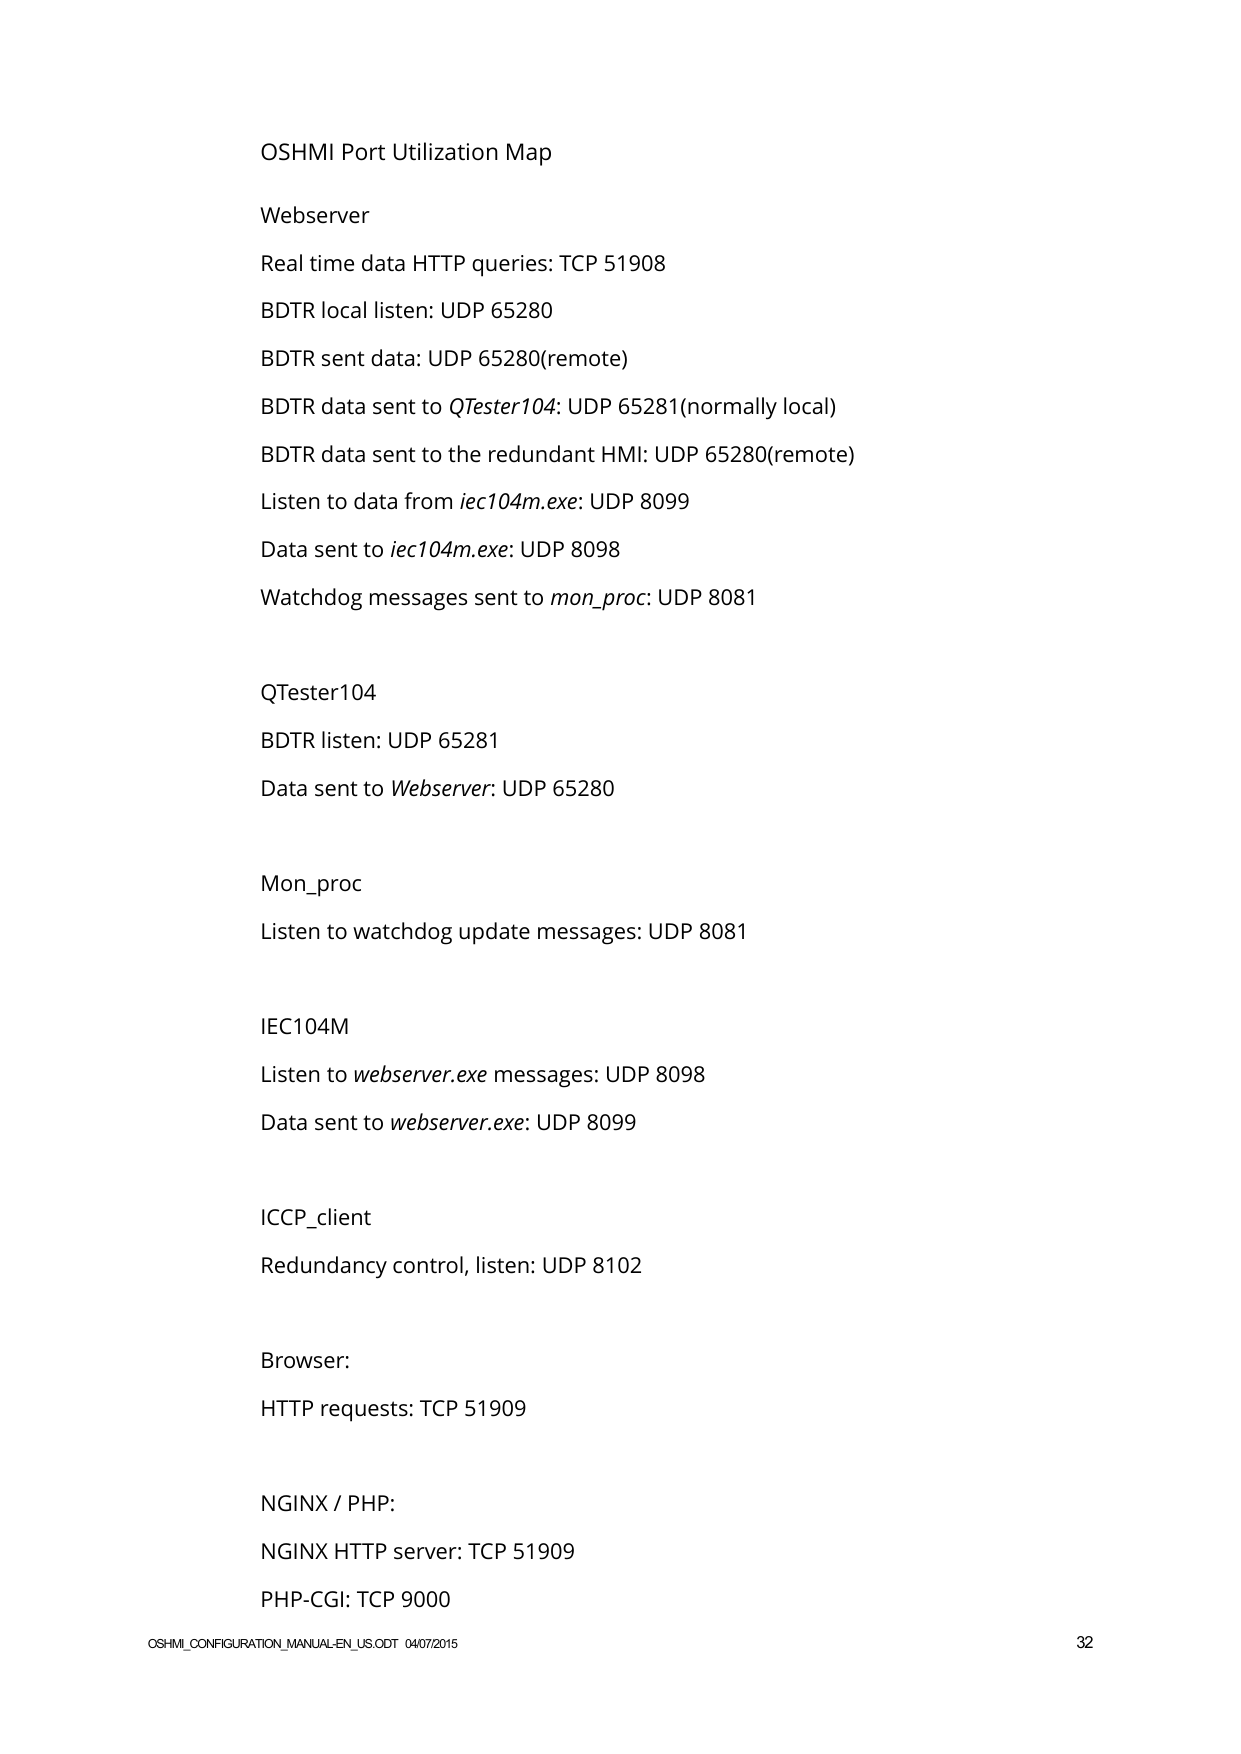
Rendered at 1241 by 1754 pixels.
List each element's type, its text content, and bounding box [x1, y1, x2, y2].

text BDTR local listen: UDP 65280 [260, 296, 1093, 325]
text IEC104M [260, 1011, 1093, 1041]
text NGINX / PHP: [260, 1488, 1093, 1518]
text Real time data HTTP queries: TCP 51908 [260, 248, 1093, 278]
text BDTR data sent to QTester104: UDP 65281(normally local) [260, 391, 1093, 421]
text Watchdog messages sent to mon_proc: UDP 8081 [260, 582, 1093, 612]
text BDTR listen: UDP 65281 [260, 725, 1093, 755]
text Listen to webserver.exe messages: UDP 8098 [260, 1059, 1093, 1089]
text NGINX HTTP server: TCP 51909 [260, 1536, 1093, 1566]
text BDTR data sent to the redundant HMI: UDP 65280(remote) [260, 439, 1093, 468]
text Webserver [260, 200, 1093, 230]
text HTTP requests: TCP 51909 [260, 1393, 1093, 1423]
text BDTR sent data: UDP 65280(remote) [260, 343, 1093, 373]
text Mon_proc [260, 868, 1093, 898]
text Data sent to iec104m.exe: UDP 8098 [260, 534, 1093, 564]
text PHP-CGI: TCP 9000 [260, 1584, 1093, 1613]
text Data sent to webserver.exe: UDP 8099 [260, 1107, 1093, 1136]
text Browser: [260, 1345, 1093, 1375]
text Data sent to Webserver: UDP 65280 [260, 773, 1093, 802]
text ICCP_client [260, 1202, 1093, 1232]
text Redundancy control, listen: UDP 8102 [260, 1250, 1093, 1279]
text Listen to watchdog update messages: UDP 8081 [260, 916, 1093, 946]
text Listen to data from iec104m.exe: UDP 8099 [260, 486, 1093, 516]
subtitle OSHMI Port Utilization Map [260, 136, 1093, 167]
text QTester104 [260, 677, 1093, 707]
